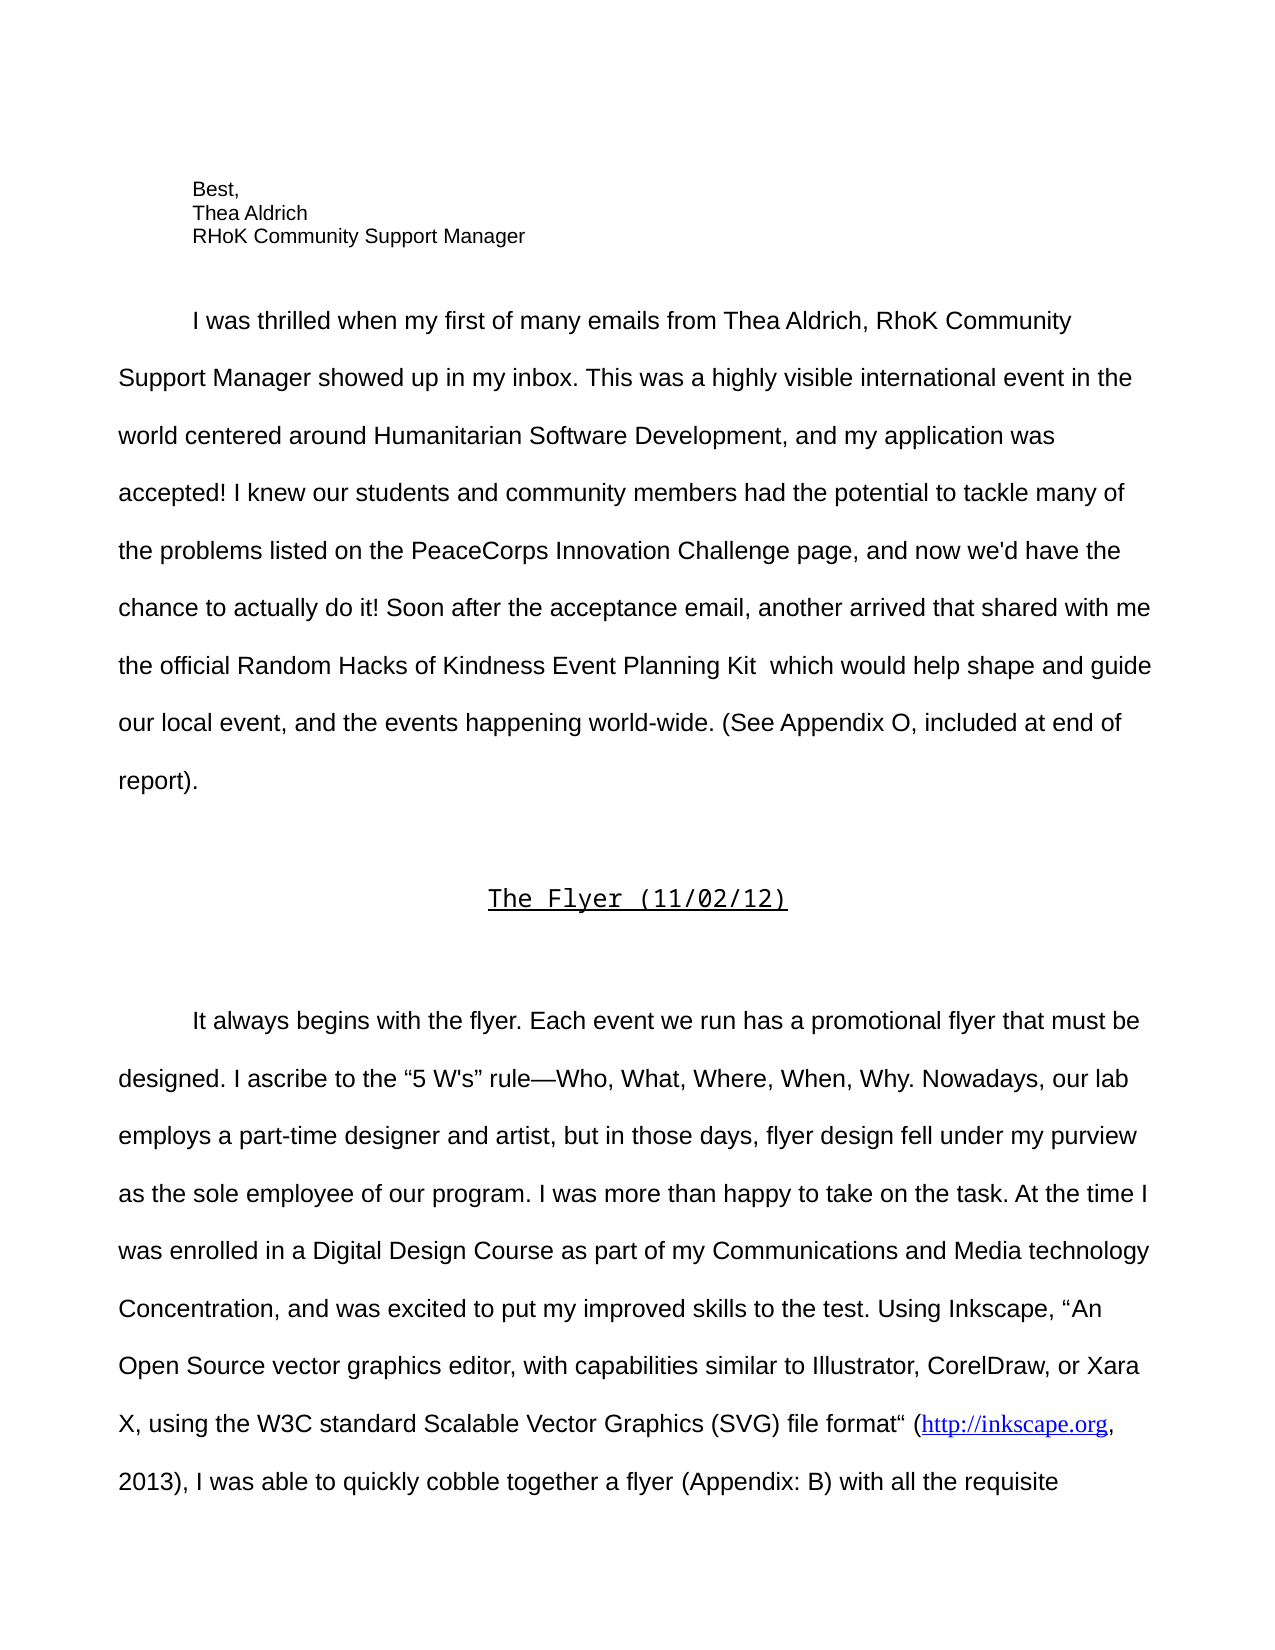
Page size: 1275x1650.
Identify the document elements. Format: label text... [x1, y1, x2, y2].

text It always begins with the flyer. Each event we run has a promotional flyer that must be designed. I ascribe to the “5 W's” rule—Who, What, Where, When, Why. Nowadays, our lab employs a part-time designer and artist, but in those days, flyer design fell under my purview as the sole employee of our program. I was more than happy to take on the task. At the time I was enrolled in a Digital Design Course as part of my Communications and Media technology Concentration, and was excited to put my improved skills to the test. Using Inkscape, “An Open Source vector graphics editor, with capabilities similar to Illustrator, CorelDraw, or Xara X, using the W3C standard Scalable Vector Graphics (SVG) file format“ (http://inkscape.org, 2013), I was able to quickly cobble together a flyer (Appendix: B) with all the requisite [118, 1006, 1157, 1495]
text I was thrilled when my first of many emails from Thea Aldrich, RhoK Community Support Manager showed up in my inbox. This was a highly visible international event in the world centered around Humanitarian Software Development, and my application was accepted! I knew our students and community members had the potential to tackle many of the problems listed on the PeaceCorps Innovation Challenge page, and now we'd have the chance to actually do it! Soon after the acceptance email, another arrived that shared with me the official Random Hacks of Kindness Event Planning Kit which would help shape and guide our local event, and the events happening world-wide. (See Appendix O, included at end of report). [118, 306, 1157, 794]
text Best, [192, 176, 1157, 200]
text RHoK Community Support Manager [192, 224, 1157, 248]
text Thea Aldrich [192, 200, 1157, 224]
text The Flyer (11/02/12) [118, 881, 1157, 915]
